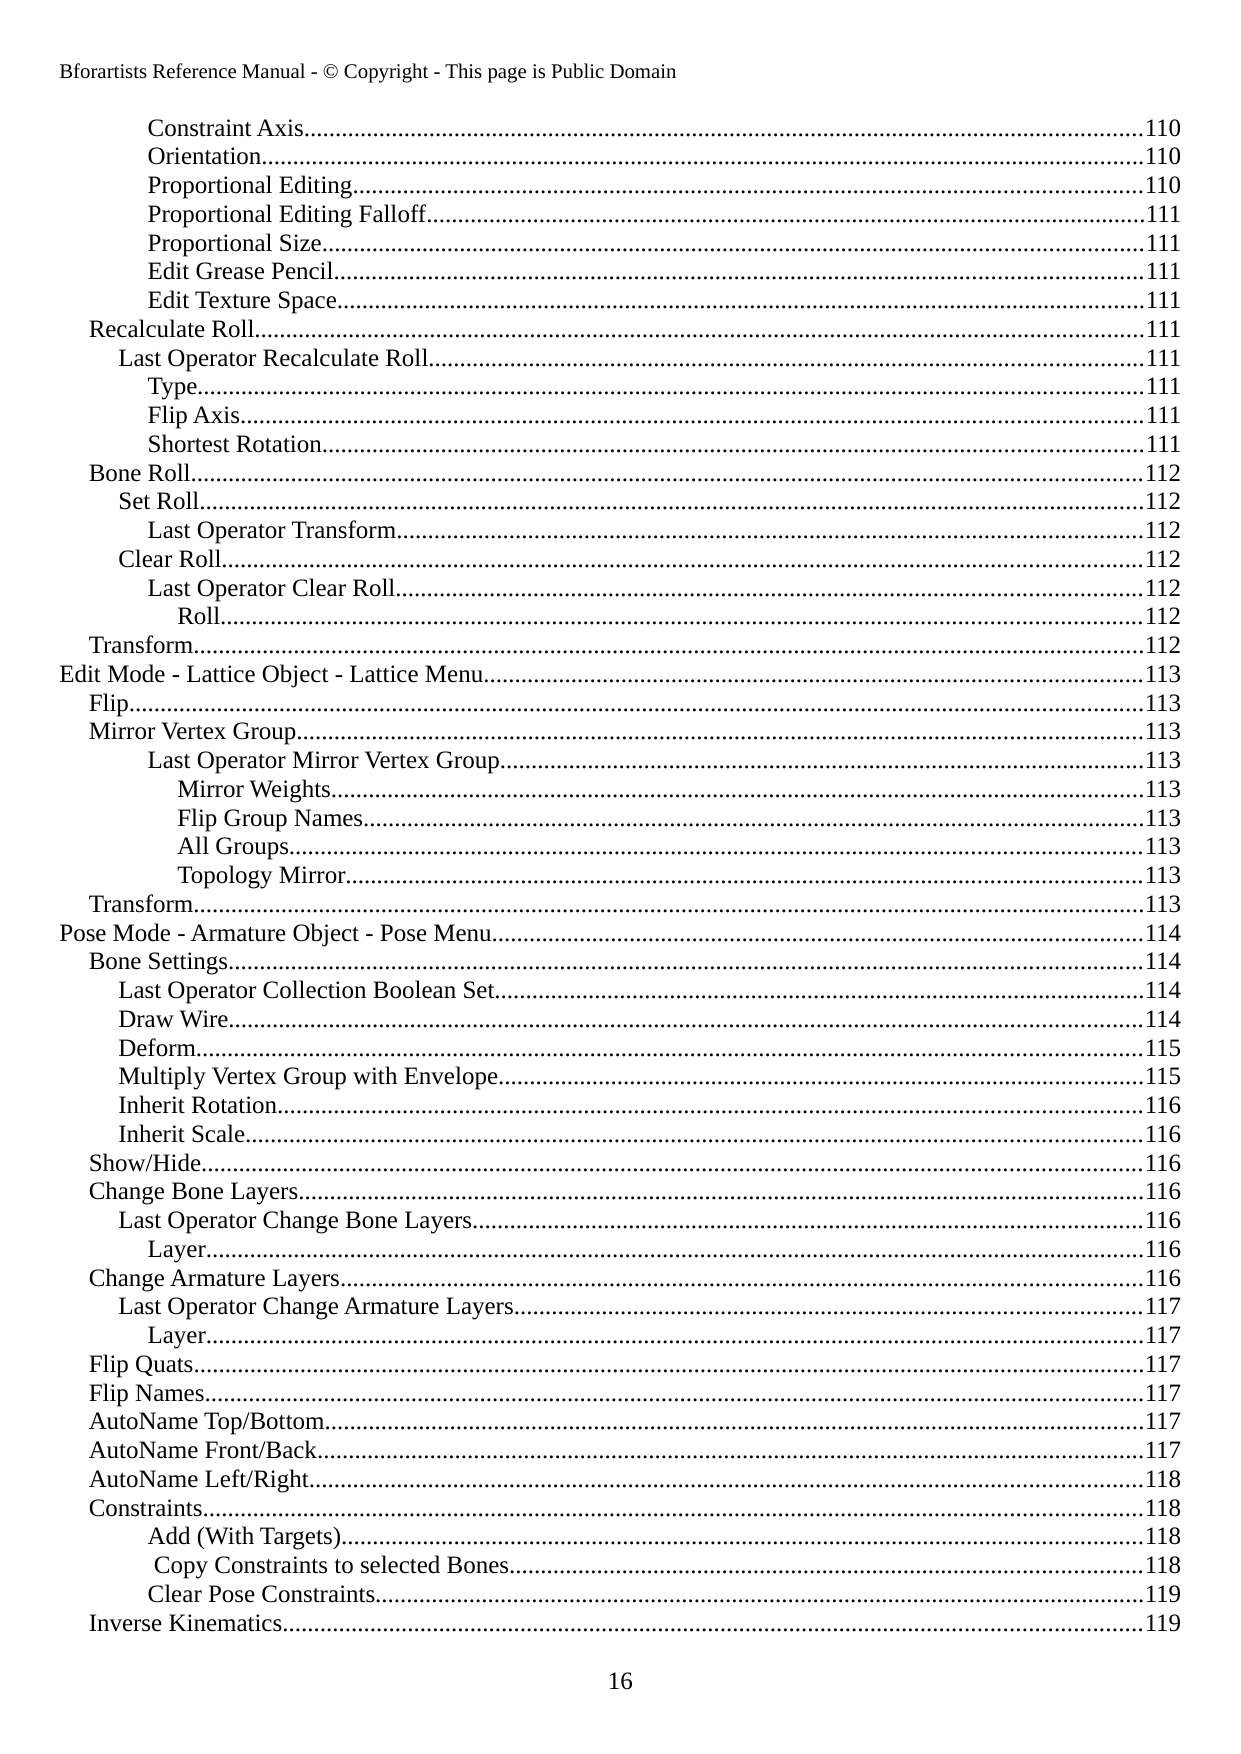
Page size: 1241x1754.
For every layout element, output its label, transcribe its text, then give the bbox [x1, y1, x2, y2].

text Transform 113 [88, 889, 1181, 918]
text Flip 113 [88, 688, 1181, 716]
text Last Operator Collection Boolean Set 114 [118, 975, 1181, 1004]
text Proportional Size 111 [147, 228, 1181, 256]
text Transform 112 [88, 630, 1181, 659]
text Constraints 118 [88, 1493, 1181, 1521]
text Last Operator Change Bone Layers 116 [118, 1205, 1181, 1234]
text Copy Constraints to selected Bones 118 [147, 1550, 1181, 1579]
text Last Operator Recalculate Roll 111 [118, 343, 1181, 371]
text Clear Pose Constraints 119 [147, 1579, 1181, 1608]
text Type 111 [147, 371, 1181, 400]
text Set Roll 112 [118, 486, 1181, 515]
text Pose Mode - Armature Object - Pose Menu 114 [59, 918, 1181, 946]
text Inherit Rotation 116 [118, 1090, 1181, 1119]
text Show/Hide 116 [88, 1148, 1181, 1176]
text Edit Grease Pencil 111 [147, 256, 1181, 285]
text Mirror Vertex Group 113 [88, 716, 1181, 745]
text Last Operator Change Armature Layers 117 [118, 1291, 1181, 1320]
text Constraint Axis 110 [147, 113, 1181, 141]
text Bone Settings 114 [88, 946, 1181, 975]
text Layer 116 [147, 1234, 1181, 1263]
text AutoName Front/Back 117 [88, 1435, 1181, 1464]
text Layer 117 [147, 1320, 1181, 1349]
text AutoName Left/Right 118 [88, 1464, 1181, 1493]
text Last Operator Clear Roll 112 [147, 573, 1181, 601]
text Shortest Rotation 111 [147, 429, 1181, 458]
text Draw Wire 114 [118, 1004, 1181, 1033]
text Proportional Editing 110 [147, 170, 1181, 199]
text Proportional Editing Falloff 111 [147, 199, 1181, 228]
text Deform 115 [118, 1033, 1181, 1061]
text Flip Names 117 [88, 1378, 1181, 1406]
text Orientation 110 [147, 141, 1181, 170]
text Last Operator Transform 112 [147, 515, 1181, 544]
text Inherit Scale 116 [118, 1119, 1181, 1148]
text Bone Roll 112 [88, 458, 1181, 486]
text Flip Axis 111 [147, 400, 1181, 429]
text Mirror Weights 113 [177, 774, 1181, 803]
text Change Armature Layers 116 [88, 1263, 1181, 1291]
text Multiply Vertex Group with Envelope 115 [118, 1061, 1181, 1090]
text Last Operator Mirror Vertex Group 113 [147, 745, 1181, 774]
text Flip Quats 117 [88, 1349, 1181, 1378]
text Edit Texture Space 111 [147, 285, 1181, 314]
text AutoName Top/Bottom 117 [88, 1406, 1181, 1435]
text Edit Mode - Lattice Object - Lattice Menu 113 [59, 659, 1181, 688]
text Change Bone Layers 116 [88, 1176, 1181, 1205]
text Inverse Kinematics 119 [88, 1608, 1181, 1636]
text All Groups 113 [177, 831, 1181, 860]
text Recalculate Roll 111 [88, 314, 1181, 343]
text Roll 112 [177, 601, 1181, 630]
text Flip Group Names 113 [177, 803, 1181, 831]
text Topology Mirror 113 [177, 860, 1181, 889]
text Clear Roll 112 [118, 544, 1181, 573]
text Add (With Targets) 118 [147, 1521, 1181, 1550]
